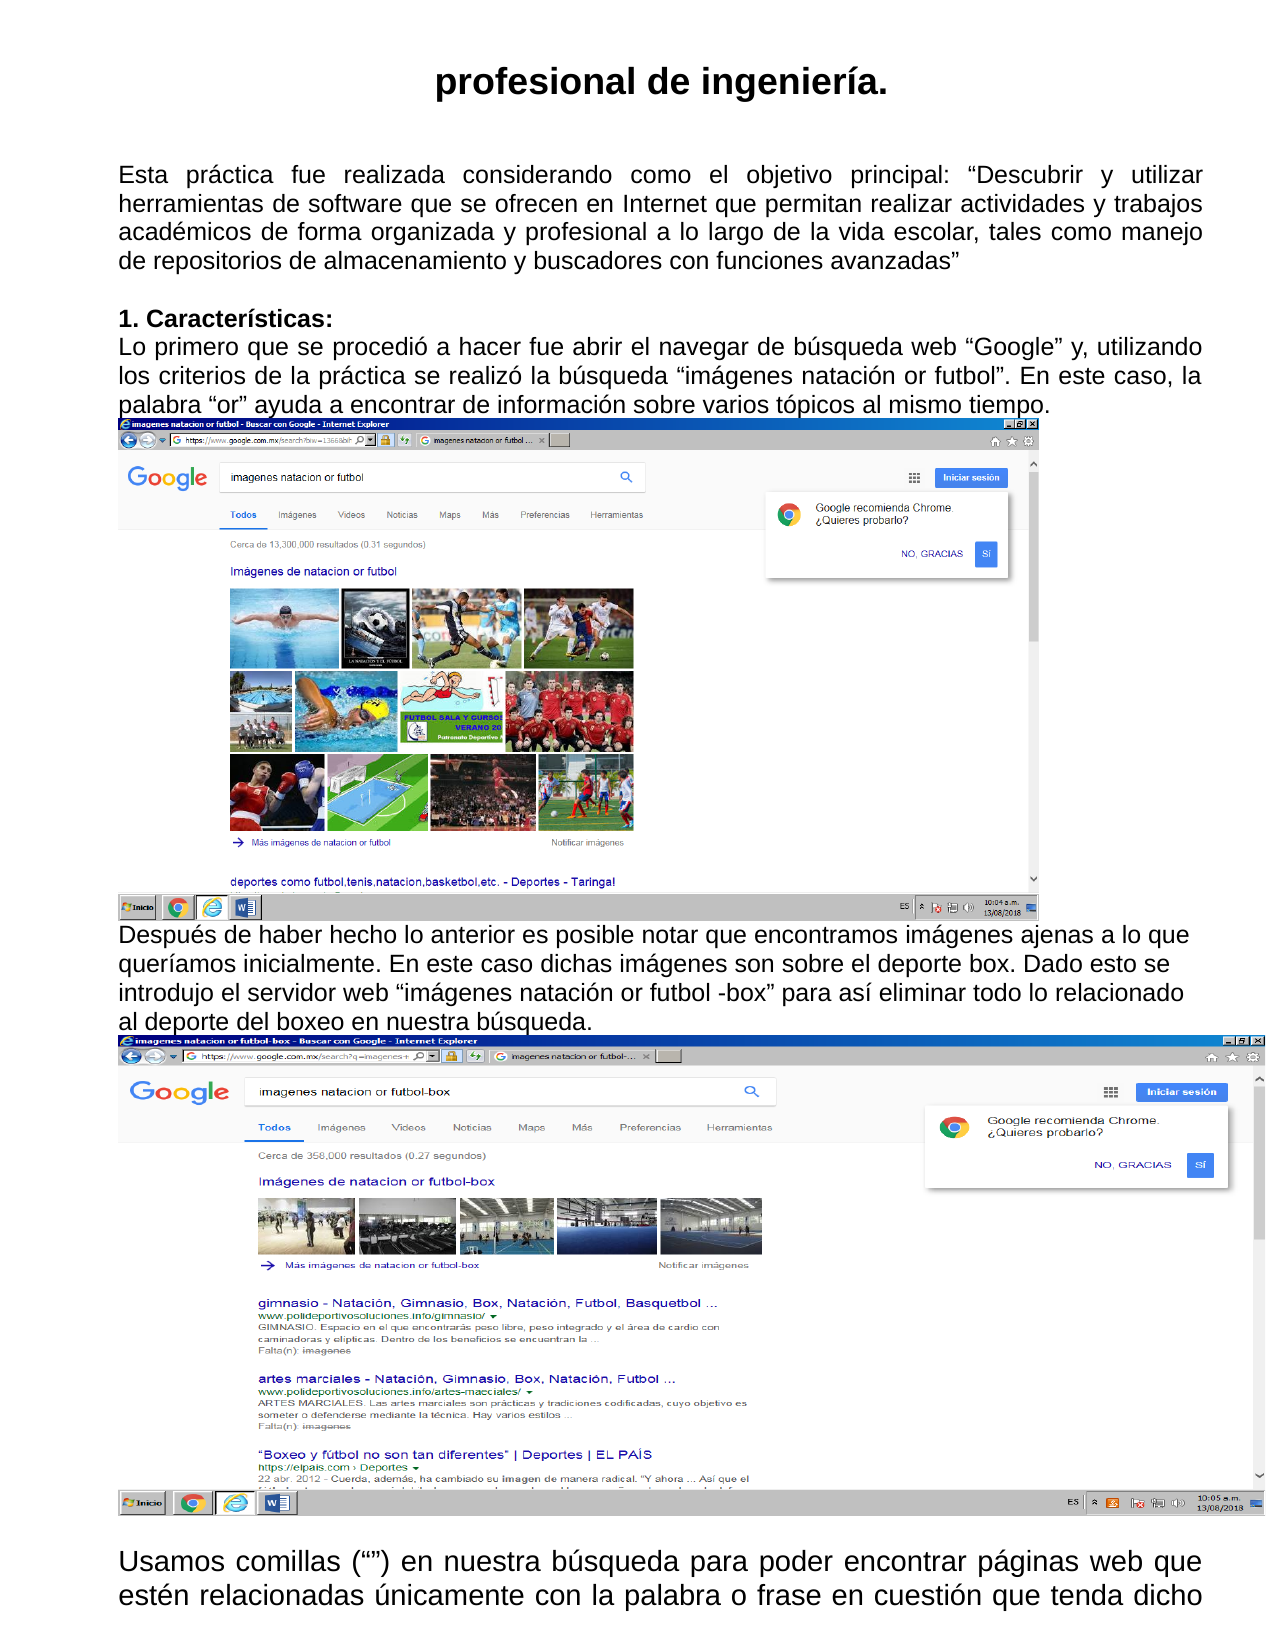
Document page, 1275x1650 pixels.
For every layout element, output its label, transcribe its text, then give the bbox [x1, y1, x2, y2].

text profesional de ingeniería. [118, 59, 1205, 102]
text Lo primero que se procedió a hacer fue abrir el navegar de búsqueda web “Google” y, utilizando los criterios de la práctica se realizó la búsqueda “imágenes natación or futbol”. En este caso, la palabra “or” ayuda a encontrar de información sobre varios tópicos al mismo tiempo. [118, 332, 1205, 418]
text Usamos comillas (“”) en nuestra búsqueda para poder encontrar páginas web que estén relacionadas únicamente con la palabra o frase en cuestión que tenda dicho [118, 1544, 1205, 1611]
text Después de haber hecho lo anterior es posible notar que encontramos imágenes ajenas a lo que queríamos inicialmente. En este caso dichas imágenes son sobre el deporte box. Dado esto se introdujo el servidor web “imágenes natación or futbol -box” para así eliminar todo lo relacionado al deporte del boxeo en nuestra búsqueda. [118, 921, 1205, 1035]
text Esta práctica fue realizada considerando como el objetivo principal: “Descubrir y utilizar herramientas de software que se ofrecen en Internet que permitan realizar actividades y trabajos académicos de forma organizada y profesional a lo largo de la vida escolar, tales como manejo de repositorios de almacenamiento y buscadores con funciones avanzadas” [118, 160, 1205, 275]
text 1. Características: [118, 303, 1205, 332]
